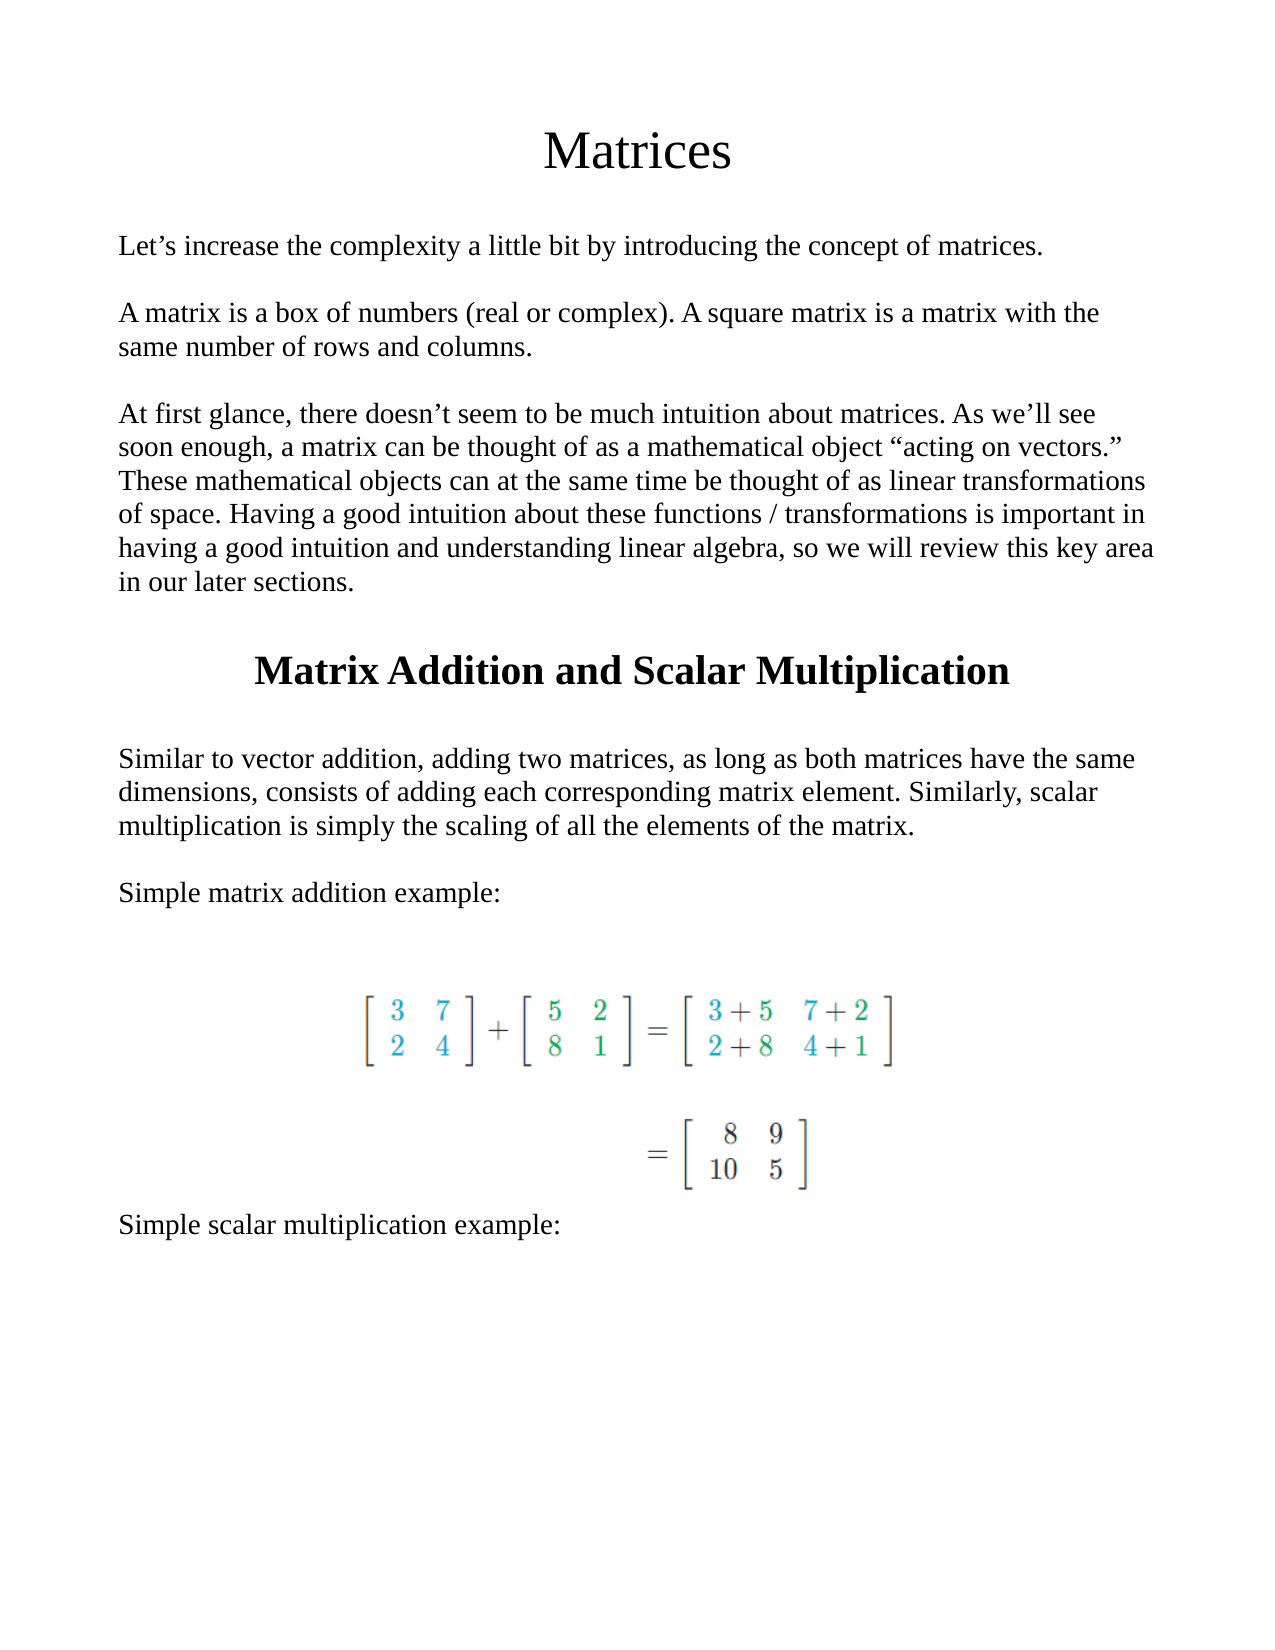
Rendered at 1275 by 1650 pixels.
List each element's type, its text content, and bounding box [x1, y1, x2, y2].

text A matrix is a box of numbers (real or complex). A square matrix is a matrix with the same number of rows and columns. [118, 295, 1157, 362]
text Matrix Addition and Scalar Multiplication [118, 645, 1157, 693]
text Simple matrix addition example: [118, 875, 1157, 909]
text soon enough, a matrix can be thought of as a mathematical object “acting on vectors.” These mathematical objects can at the same time be thought of as linear transformations of space. Having a good intuition about these functions / transformations is important in having a good intuition and understanding linear algebra, so we will review this key area in our later sections. [118, 429, 1157, 597]
picture [333, 975, 942, 1207]
text Similar to vector addition, adding two matrices, as long as both matrices have the same [118, 741, 1157, 774]
text Matrices [118, 118, 1157, 180]
text dimensions, consists of adding each corresponding matrix element. Similarly, scalar multiplication is simply the scaling of all the elements of the matrix. [118, 774, 1157, 842]
text Let’s increase the complexity a little bit by introducing the concept of matrices. [118, 228, 1157, 262]
text At first glance, there doesn’t seem to be much intuition about matrices. As we’ll see [118, 396, 1157, 429]
text Simple scalar multiplication example: [118, 1207, 1157, 1241]
